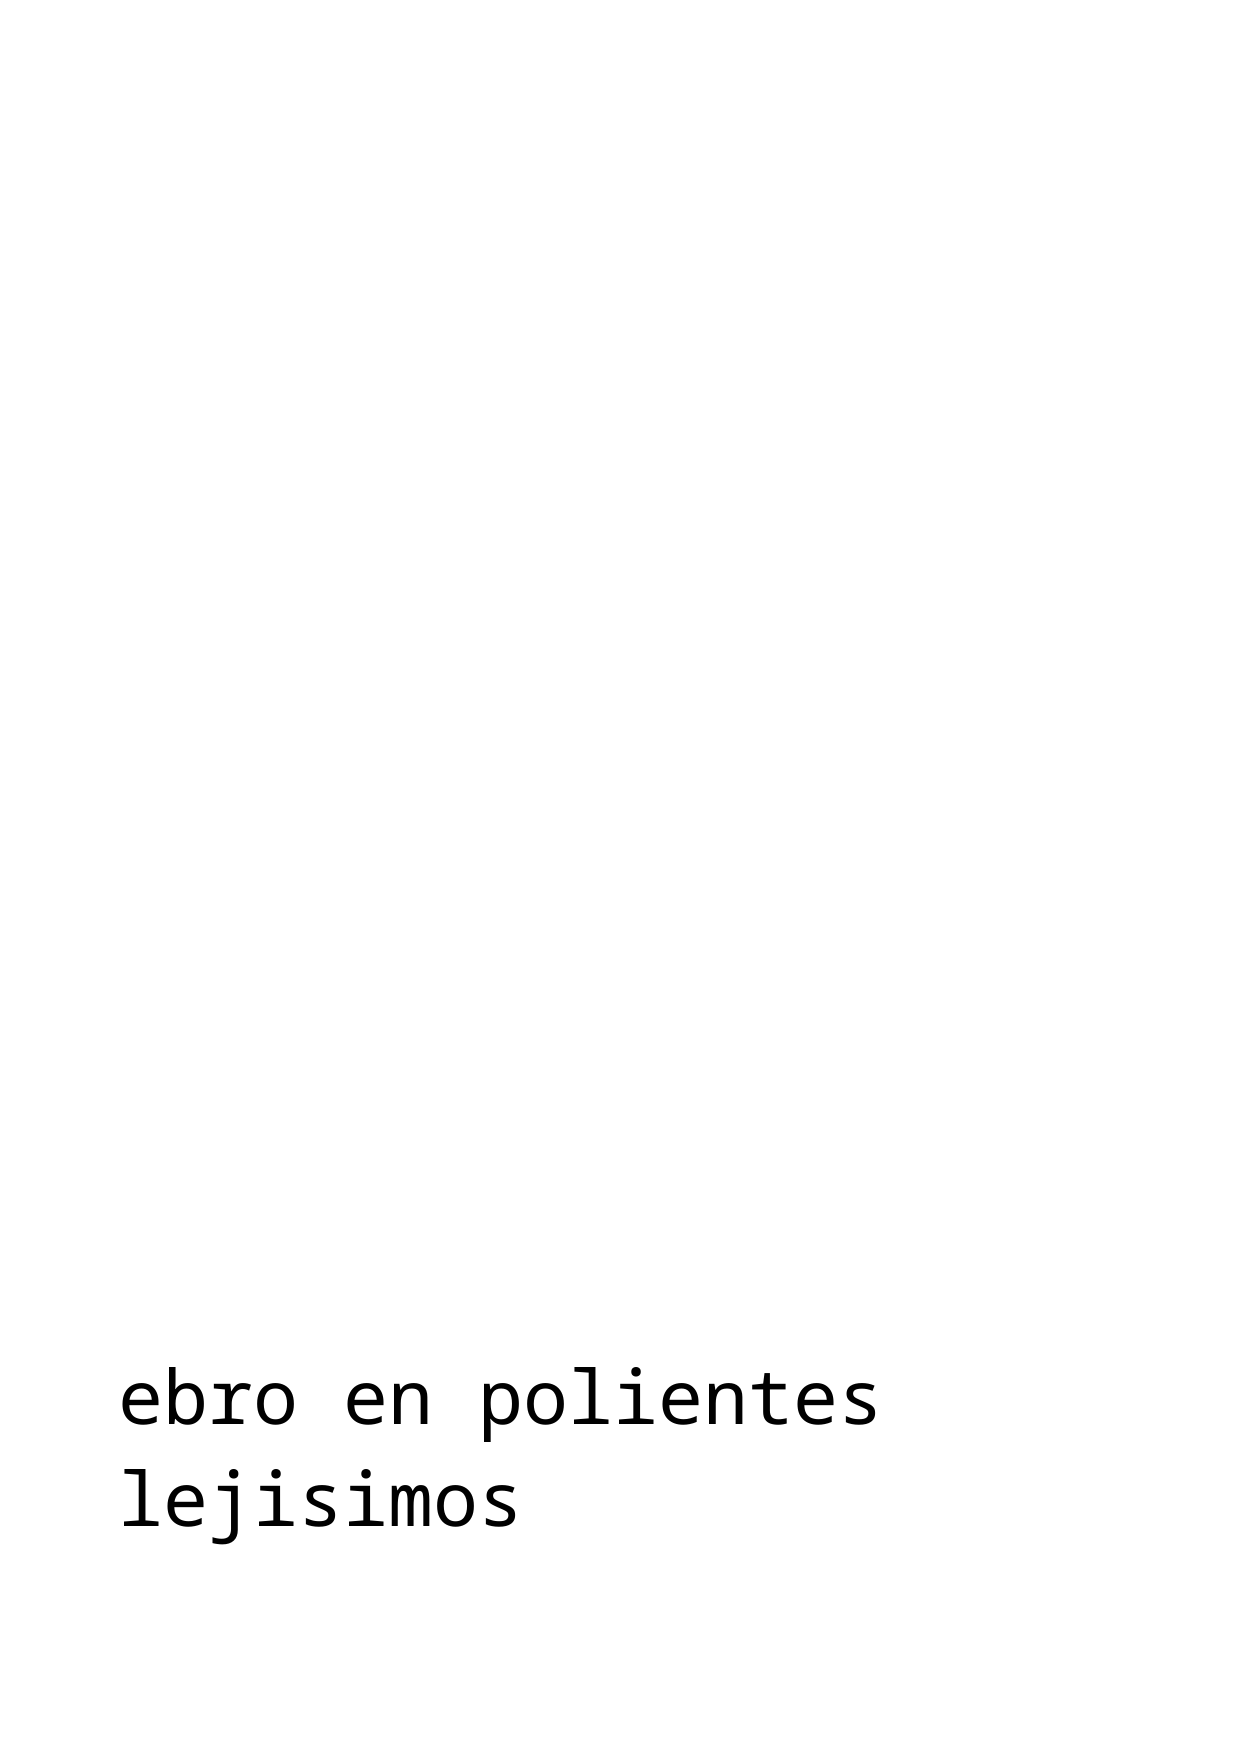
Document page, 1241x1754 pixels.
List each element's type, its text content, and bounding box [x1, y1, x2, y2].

text lejisimos [118, 1447, 1122, 1549]
text ebro en polientes [118, 1344, 1122, 1447]
